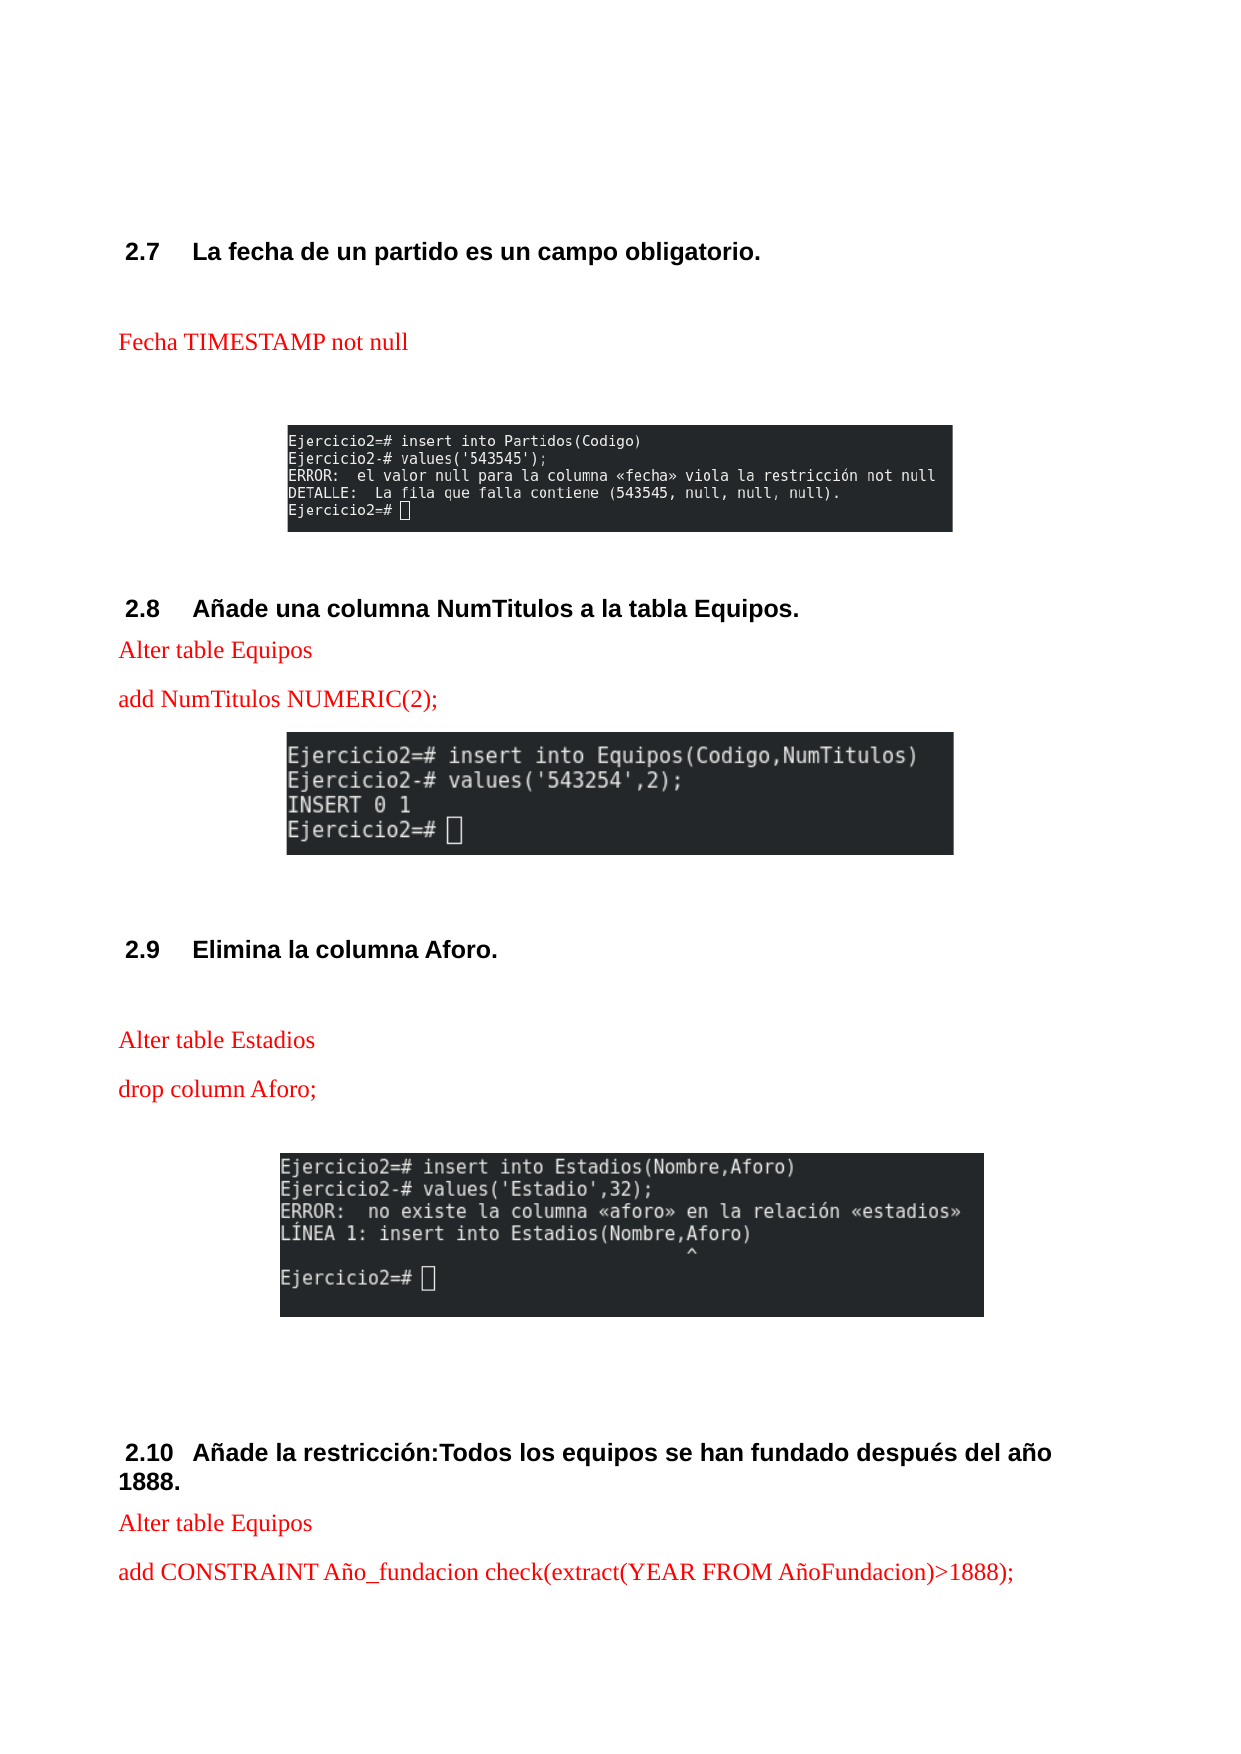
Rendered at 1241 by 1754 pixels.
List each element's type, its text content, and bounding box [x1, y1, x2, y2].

subtitle Elimina la columna Aforo. [118, 934, 1122, 963]
text Fecha TIMESTAMP not null [118, 327, 1122, 356]
text Alter table Estadios [118, 1025, 1122, 1054]
subtitle Añade la restricción:Todos los equipos se han fundado después del año 1888. [118, 1438, 1122, 1496]
text drop column Aforo; [118, 1074, 1122, 1103]
text Alter table Equipos [118, 635, 1122, 663]
text add CONSTRAINT Año_fundacion check(extract(YEAR FROM AñoFundacion)>1888); [118, 1557, 1122, 1586]
subtitle La fecha de un partido es un campo obligatorio. [118, 237, 1122, 266]
text add NumTitulos NUMERIC(2); [118, 684, 1122, 713]
text Alter table Equipos [118, 1508, 1122, 1537]
subtitle Añade una columna NumTitulos a la tabla Equipos. [118, 593, 1122, 622]
